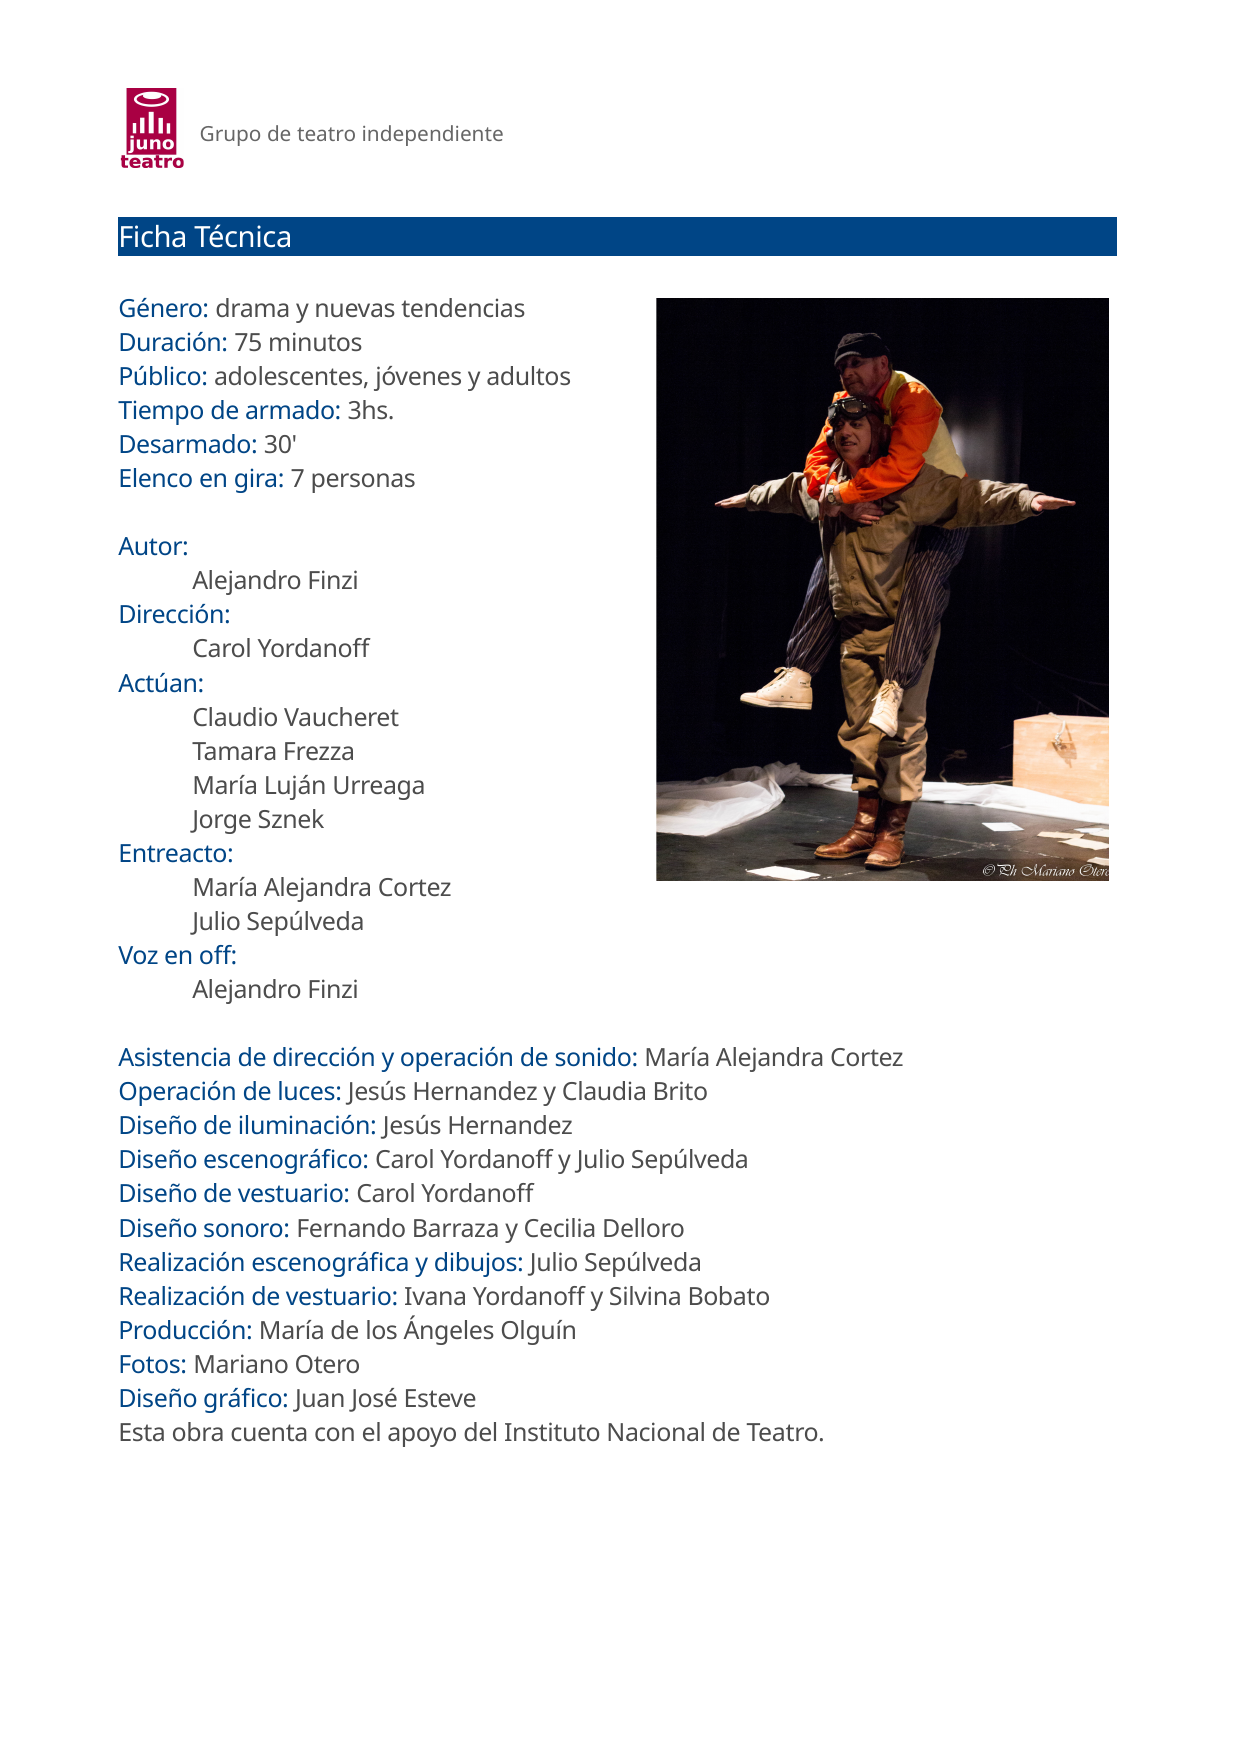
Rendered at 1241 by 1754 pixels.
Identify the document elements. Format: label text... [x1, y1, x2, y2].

text [1109, 733, 1122, 767]
text Entreacto: [118, 836, 656, 869]
text Esta obra cuenta con el apoyo del Instituto Nacional de Teatro. [118, 1414, 1122, 1449]
text Diseño gráfico: Juan José Esteve [118, 1381, 1122, 1414]
text Actúan: [118, 665, 656, 699]
text Operación de luces: Jesús Hernandez y Claudia Brito [118, 1074, 1122, 1108]
text Desarmado: 30' [118, 427, 656, 461]
text Realización escenográfica y dibujos: Julio Sepúlveda [118, 1244, 1122, 1278]
picture [120, 88, 184, 168]
text Realización de vestuario: Ivana Yordanoff y Silvina Bobato [118, 1278, 1122, 1312]
text [1109, 869, 1122, 904]
text [1109, 324, 1122, 359]
text Diseño escenográfico: Carol Yordanoff y Julio Sepúlveda [118, 1142, 1122, 1176]
text Elenco en gira: 7 personas [118, 461, 656, 495]
text Diseño de vestuario: Carol Yordanoff [118, 1176, 1122, 1210]
text Duración: 75 minutos [118, 324, 656, 359]
text Producción: María de los Ángeles Olguín [118, 1312, 1122, 1346]
text Autor: [118, 529, 656, 563]
text [1109, 699, 1122, 733]
text Alejandro Finzi [118, 972, 1122, 1006]
text Asistencia de dirección y operación de sonido: María Alejandra Cortez [118, 1040, 1122, 1074]
text [1109, 631, 1122, 665]
text Claudio Vaucheret [118, 699, 656, 733]
text María Luján Urreaga [118, 767, 656, 801]
text Género: drama y nuevas tendencias [118, 291, 1122, 324]
text [1109, 767, 1122, 801]
text [1109, 563, 1122, 597]
text [656, 881, 1109, 910]
text Carol Yordanoff [118, 631, 656, 665]
text Ficha Técnica [118, 217, 1122, 256]
text Voz en off: [118, 938, 1122, 972]
text Julio Sepúlveda [118, 904, 1122, 938]
text [1109, 393, 1122, 427]
text Fotos: Mariano Otero [118, 1346, 1122, 1381]
picture [656, 298, 1109, 881]
text Diseño sonoro: Fernando Barraza y Cecilia Delloro [118, 1210, 1122, 1244]
text [1109, 836, 1122, 869]
text María Alejandra Cortez [118, 869, 656, 904]
text Público: adolescentes, jóvenes y adultos [118, 359, 656, 393]
text Tiempo de armado: 3hs. [118, 393, 656, 427]
text [1109, 427, 1122, 461]
text [1109, 529, 1122, 563]
text Alejandro Finzi [118, 563, 656, 597]
text [1109, 597, 1122, 631]
text [1109, 665, 1122, 699]
text Jorge Sznek [118, 801, 656, 836]
text [1109, 801, 1122, 836]
text Dirección: [118, 597, 656, 631]
text Tamara Frezza [118, 733, 656, 767]
text Diseño de iluminación: Jesús Hernandez [118, 1108, 1122, 1142]
